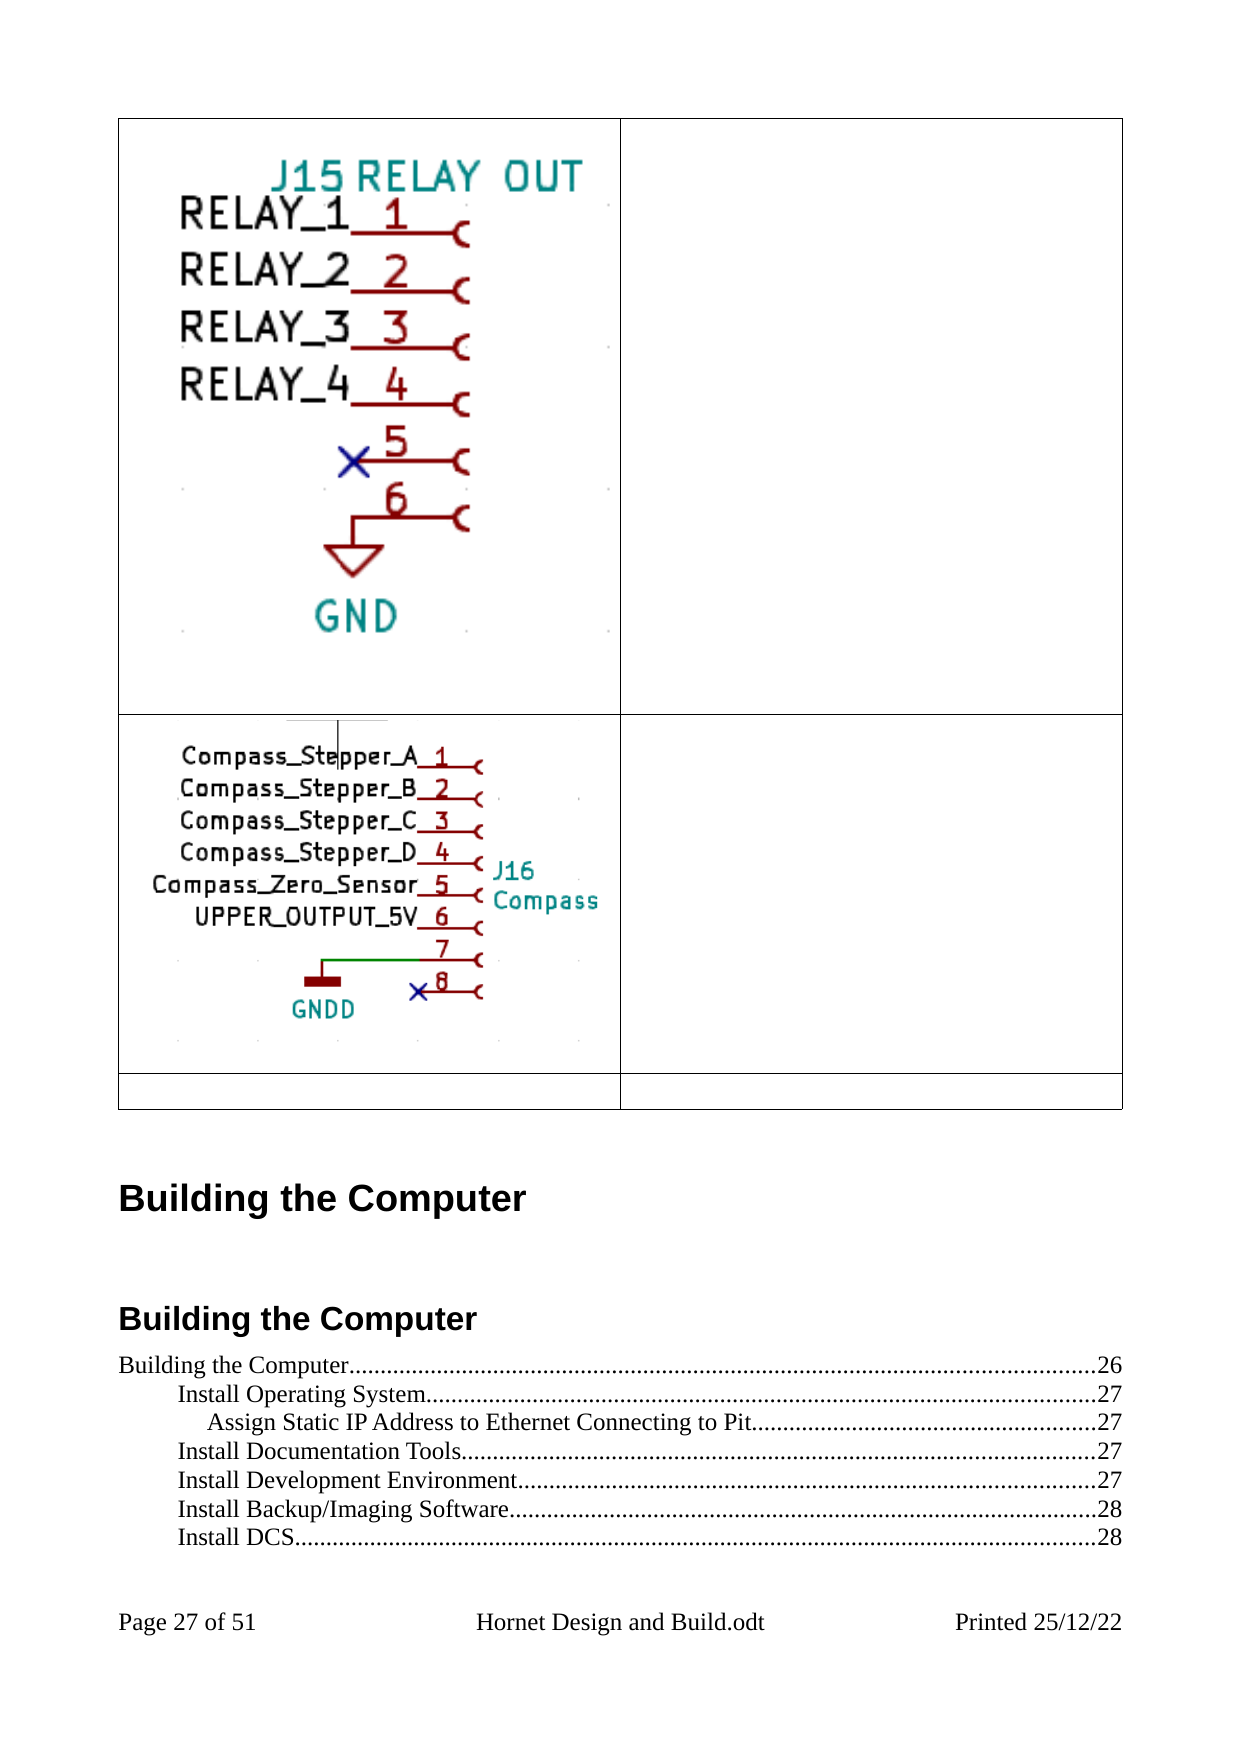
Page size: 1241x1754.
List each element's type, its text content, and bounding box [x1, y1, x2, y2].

text Install Documentation Tools 27 [177, 1436, 1122, 1465]
text Assign Static IP Address to Ethernet Connecting to Pit 27 [207, 1407, 1122, 1436]
text Install DCS 28 [177, 1522, 1122, 1551]
subtitle Building the Computer [118, 1299, 1122, 1337]
table_cell [119, 715, 620, 1073]
picture [123, 720, 615, 1044]
text Install Development Environment 27 [177, 1465, 1122, 1494]
table_cell [621, 715, 1122, 1073]
text Install Operating System 27 [177, 1379, 1122, 1407]
table_cell [621, 119, 1122, 714]
text Install Backup/Imaging Software 28 [177, 1494, 1122, 1522]
table_cell [119, 1074, 620, 1109]
subtitle Building the Computer [118, 1176, 1122, 1219]
table_cell [119, 119, 620, 714]
text Building the Computer 26 [118, 1350, 1122, 1379]
picture [128, 123, 610, 685]
table_cell [621, 1074, 1122, 1109]
